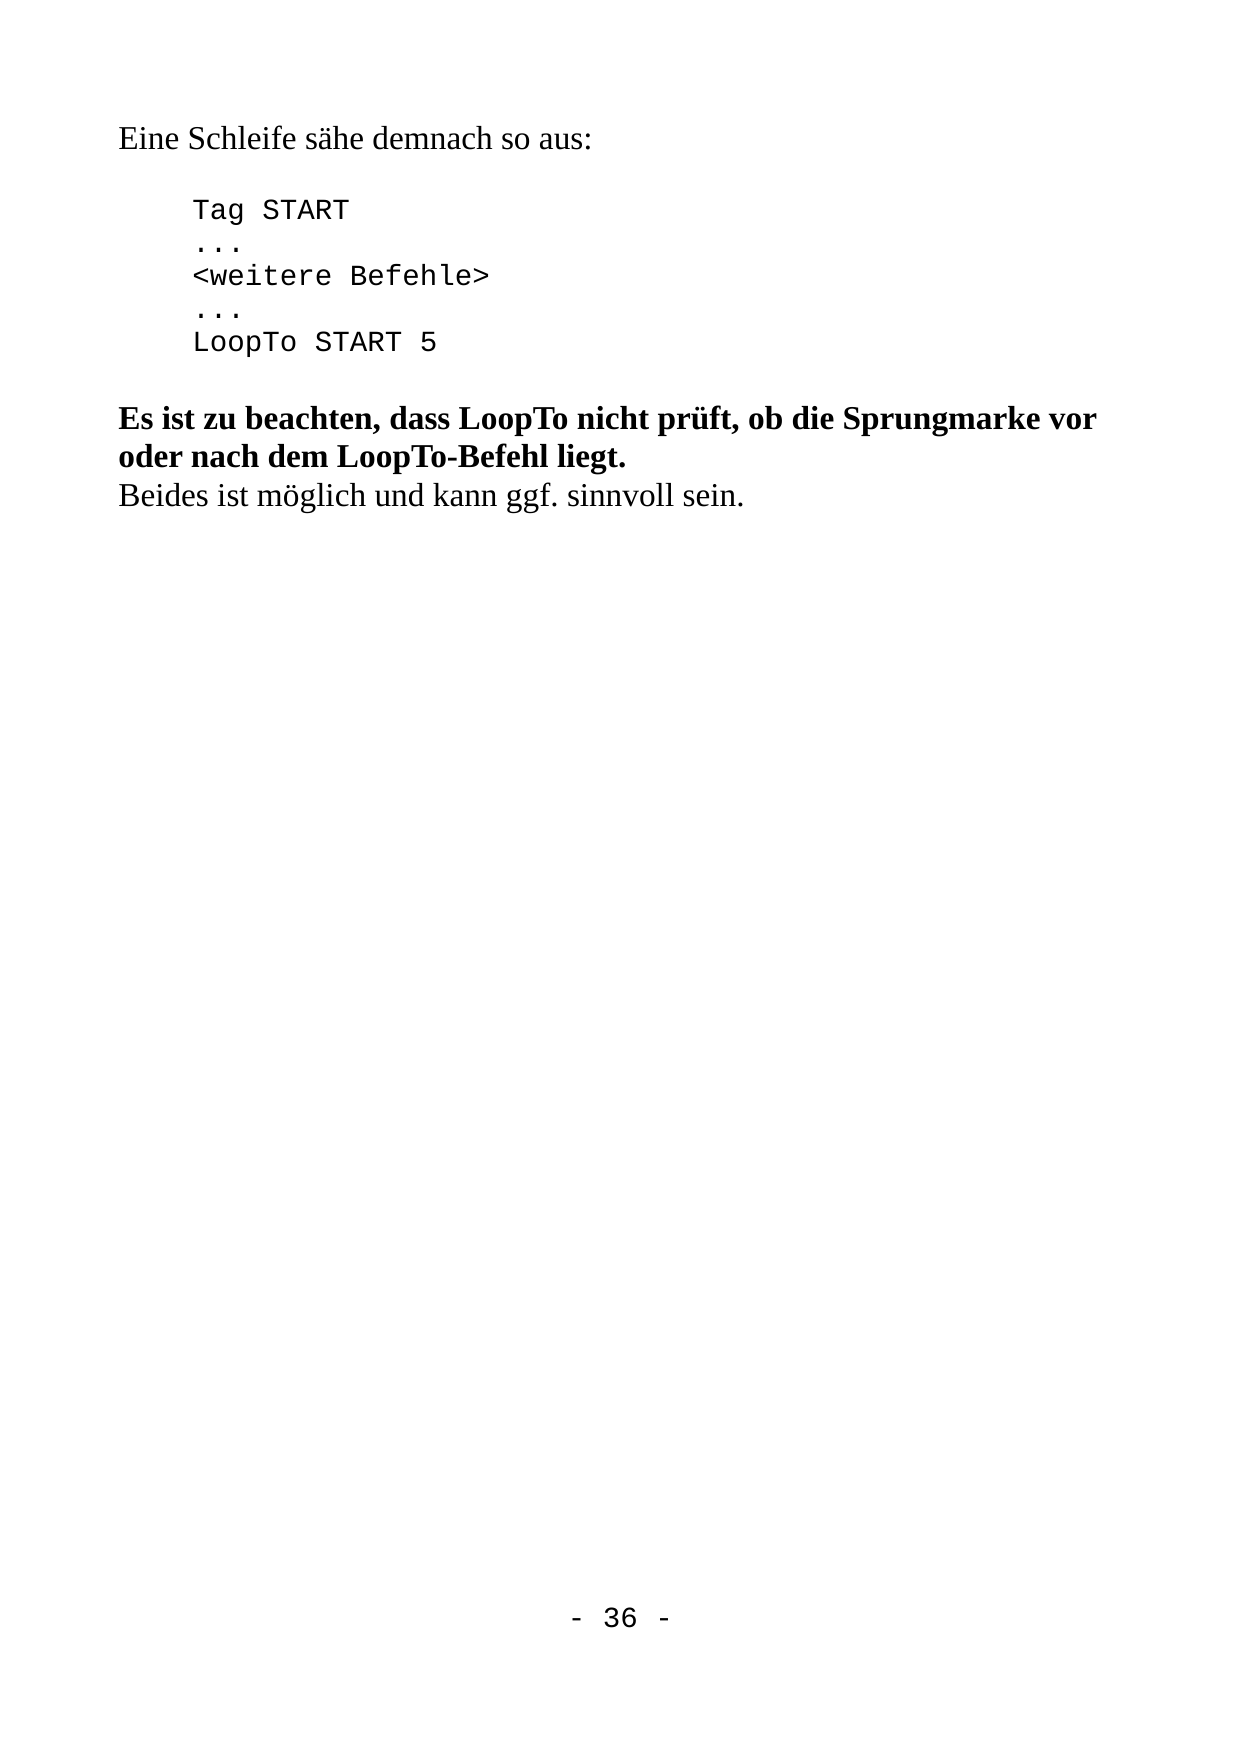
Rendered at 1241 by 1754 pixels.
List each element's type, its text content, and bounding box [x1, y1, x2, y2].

text ... [118, 294, 1122, 327]
text Es ist zu beachten, dass LoopTo nicht prüft, ob die Sprungmarke vor oder nach dem LoopTo-Befehl liegt. [118, 398, 1122, 475]
text <weitere Befehle> [118, 261, 1122, 294]
text Tag START [118, 195, 1122, 228]
text LoopTo START 5 [118, 327, 1122, 360]
text Beides ist möglich und kann ggf. sinnvoll sein. [118, 475, 1122, 513]
text Eine Schleife sähe demnach so aus: [118, 118, 1122, 156]
text ... [118, 228, 1122, 261]
